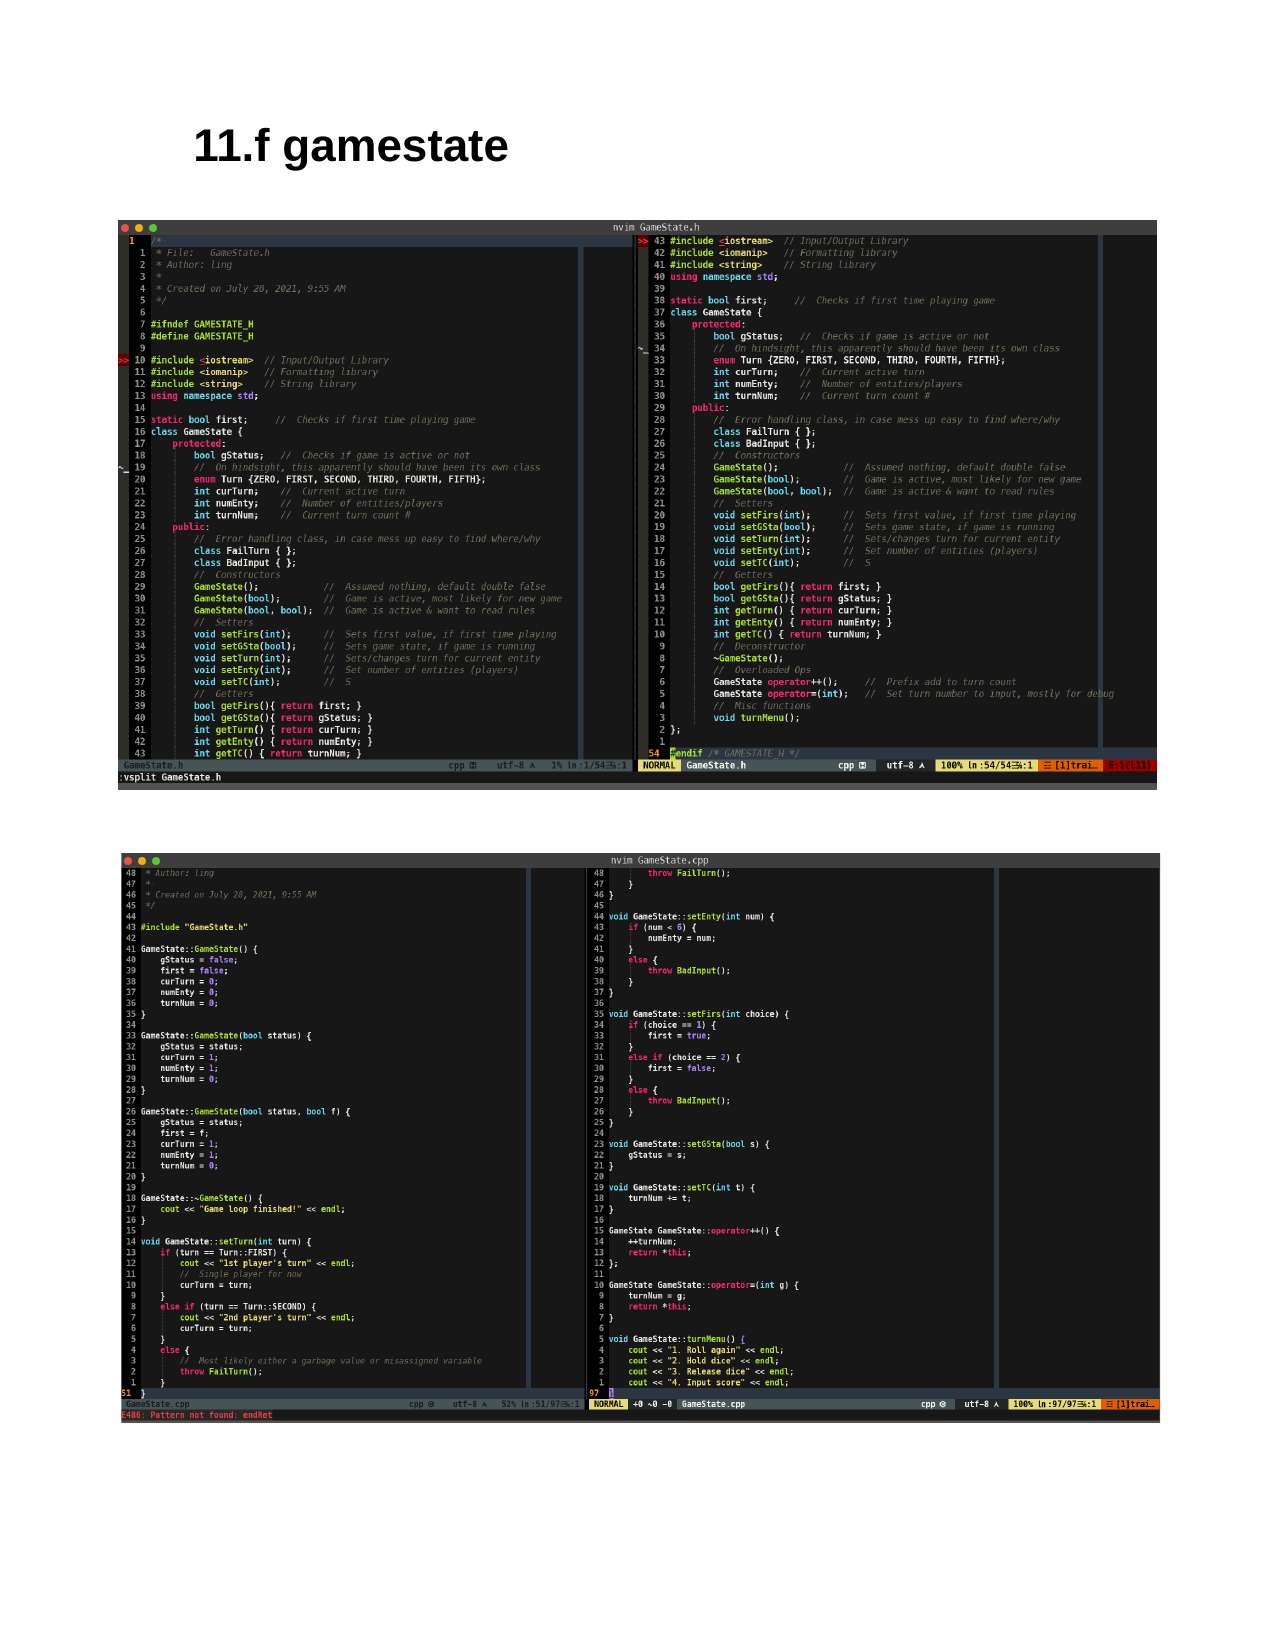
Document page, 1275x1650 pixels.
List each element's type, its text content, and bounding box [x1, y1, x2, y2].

picture [121, 853, 1161, 1423]
picture [118, 220, 1157, 790]
list 11.f gamestate [156, 118, 1157, 171]
